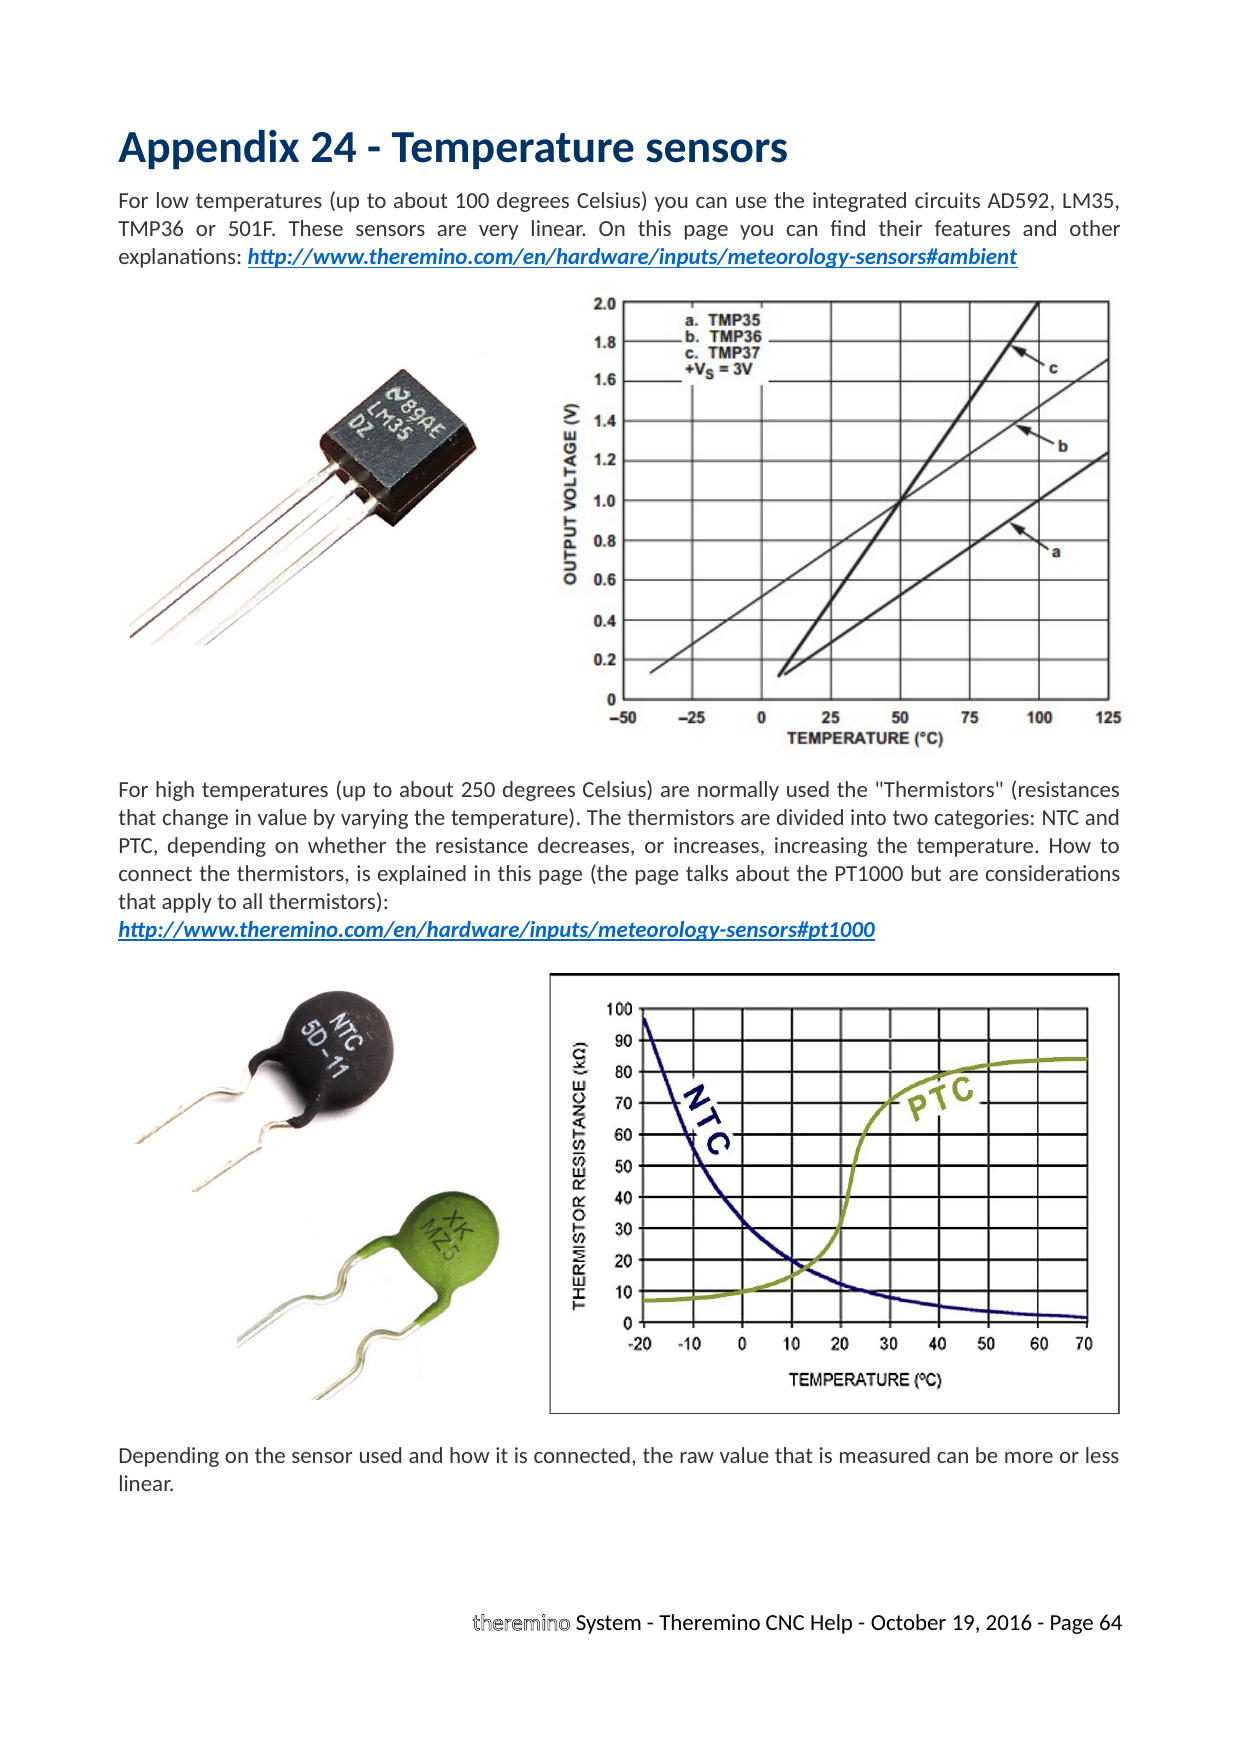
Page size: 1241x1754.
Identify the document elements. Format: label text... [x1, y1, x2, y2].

picture [552, 286, 1128, 756]
text For high temperatures (up to about 250 degrees Celsius) are normally used the "Thermistors" (resistances that change in value by varying the temperature). The thermistors are divided into two categories: NTC and PTC, depending on whether the resistance decreases, or increases, increasing the temperature. How to connect the thermistors, is explained in this page (the page talks about the PT1000 but are considerations that apply to all thermistors): http://www.theremino.com/en/hardware/inputs/meteorology-sensors#pt1000 [118, 775, 1122, 943]
subtitle Appendix 24 - Temperature sensors [118, 118, 1122, 174]
picture [130, 350, 490, 645]
picture [549, 973, 1120, 1414]
picture [126, 976, 514, 1400]
text For low temperatures (up to about 100 degrees Celsius) you can use the integrated circuits AD592, LM35, TMP36 or 501F. These sensors are very linear. On this page you can find their features and other explanations: http://www.theremino.com/en/hardware/inputs/meteorology-sensors#ambient [118, 186, 1122, 271]
text Depending on the sensor used and how it is connected, the raw value that is measured can be more or less linear. [118, 971, 1122, 1497]
